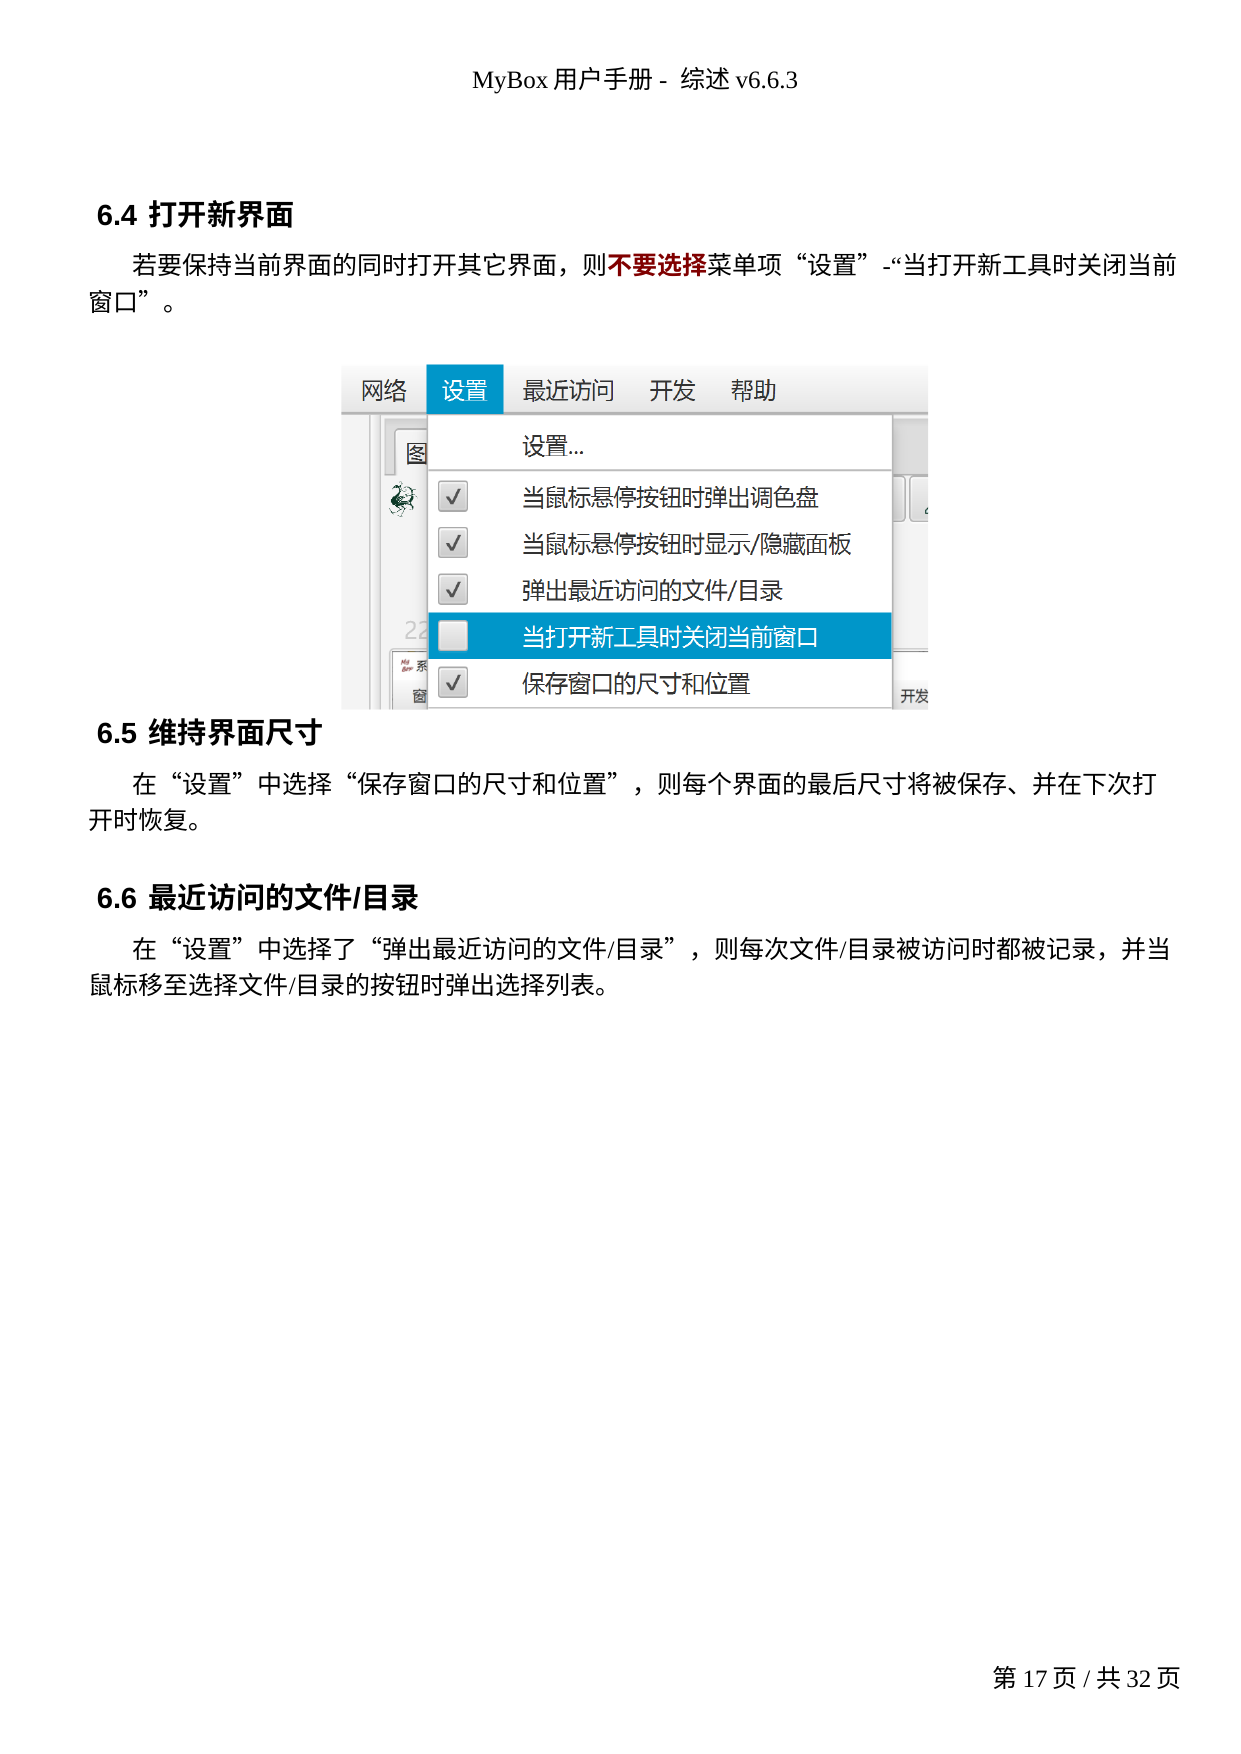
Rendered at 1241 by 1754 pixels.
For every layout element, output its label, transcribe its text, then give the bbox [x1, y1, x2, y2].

text 在“设置”中选择“保存窗口的尺寸和位置”，则每个界面的最后尺寸将被保存、并在下次打开时恢复。 [88, 764, 1181, 837]
text 若要保持当前界面的同时打开其它界面，则不要选择菜单项“设置”-“当打开新工具时关闭当前窗口”。 [88, 246, 1181, 318]
subtitle 打开新界面 [88, 191, 1181, 233]
subtitle 维持界面尺寸 [88, 356, 1181, 752]
subtitle 最近访问的文件/目录 [88, 874, 1181, 917]
picture [341, 330, 929, 710]
text 在“设置”中选择了“弹出最近访问的文件/目录”，则每次文件/目录被访问时都被记录，并当鼠标移至选择文件/目录的按钮时弹出选择列表。 [88, 929, 1181, 1002]
